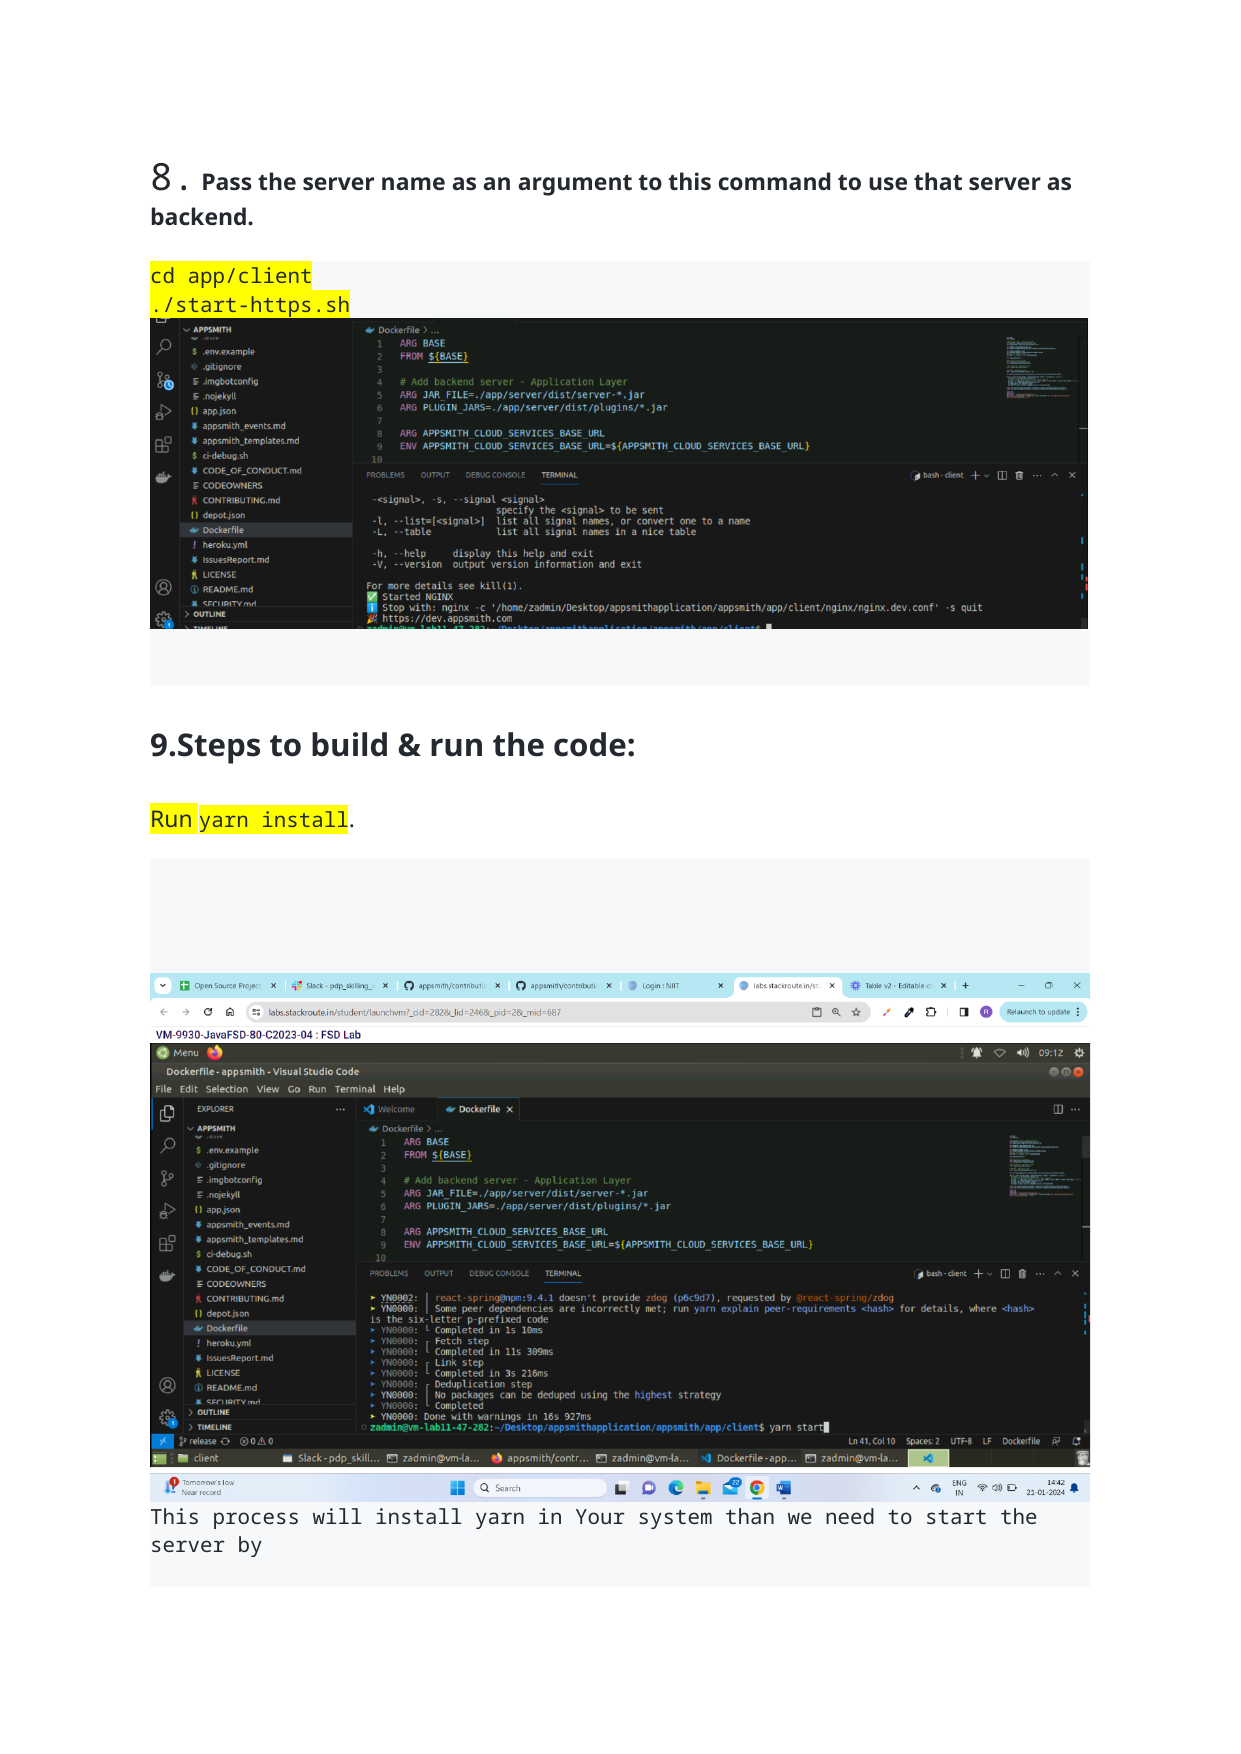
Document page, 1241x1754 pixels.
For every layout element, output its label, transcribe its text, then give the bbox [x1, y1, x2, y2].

text 8. Pass the server name as an argument to this command to use that server as backend. [150, 150, 1090, 232]
picture [150, 318, 1087, 629]
text ./start-https.sh [150, 290, 1090, 318]
subtitle Run yarn install. [150, 803, 1090, 834]
text This process will install yarn in Your system than we need to start the server by [150, 1502, 1090, 1559]
text cd app/client [150, 261, 1090, 290]
subtitle 9.Steps to build & run the code: [150, 723, 1090, 766]
picture [150, 973, 1091, 1502]
